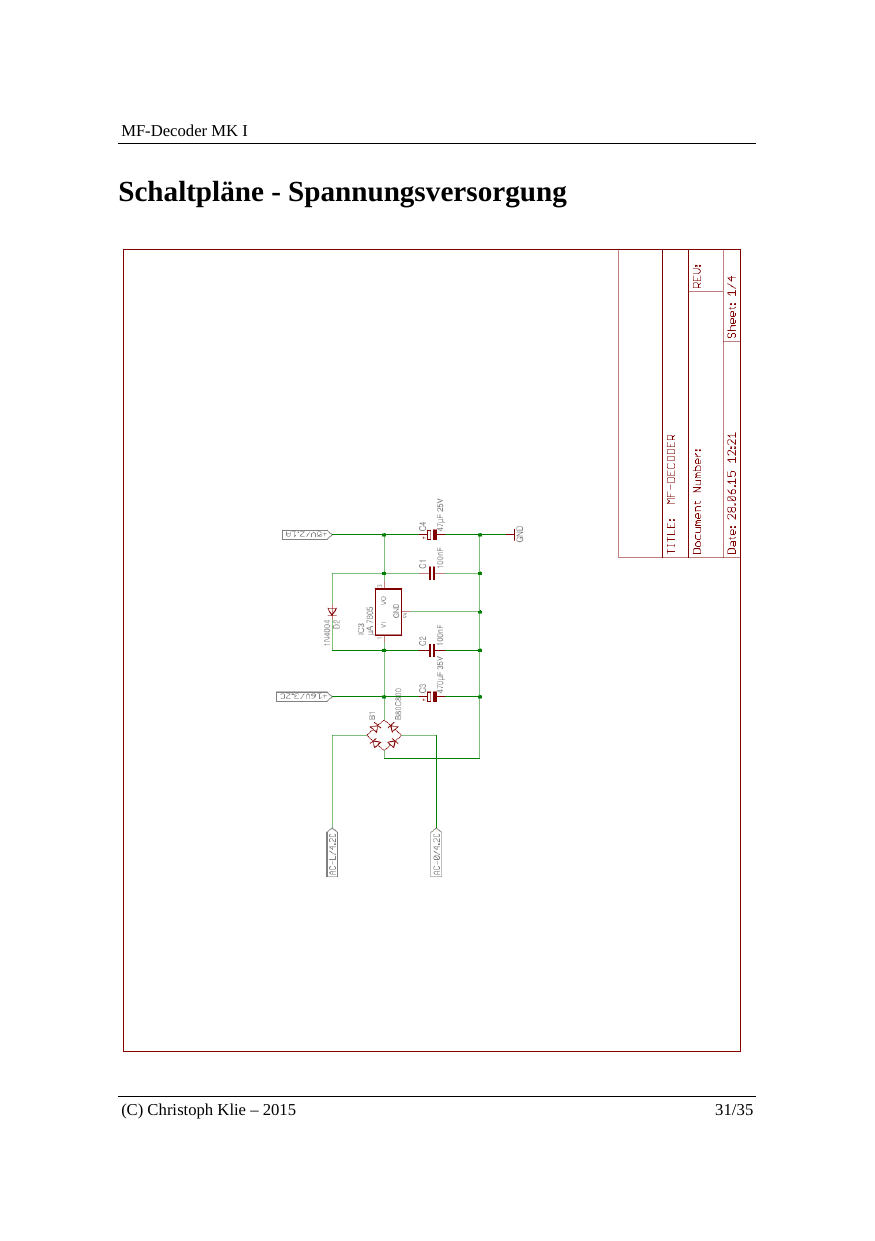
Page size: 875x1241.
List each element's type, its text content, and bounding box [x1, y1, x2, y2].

text Schaltpläne - Spannungsversorgung [118, 174, 756, 246]
picture [118, 245, 746, 1055]
